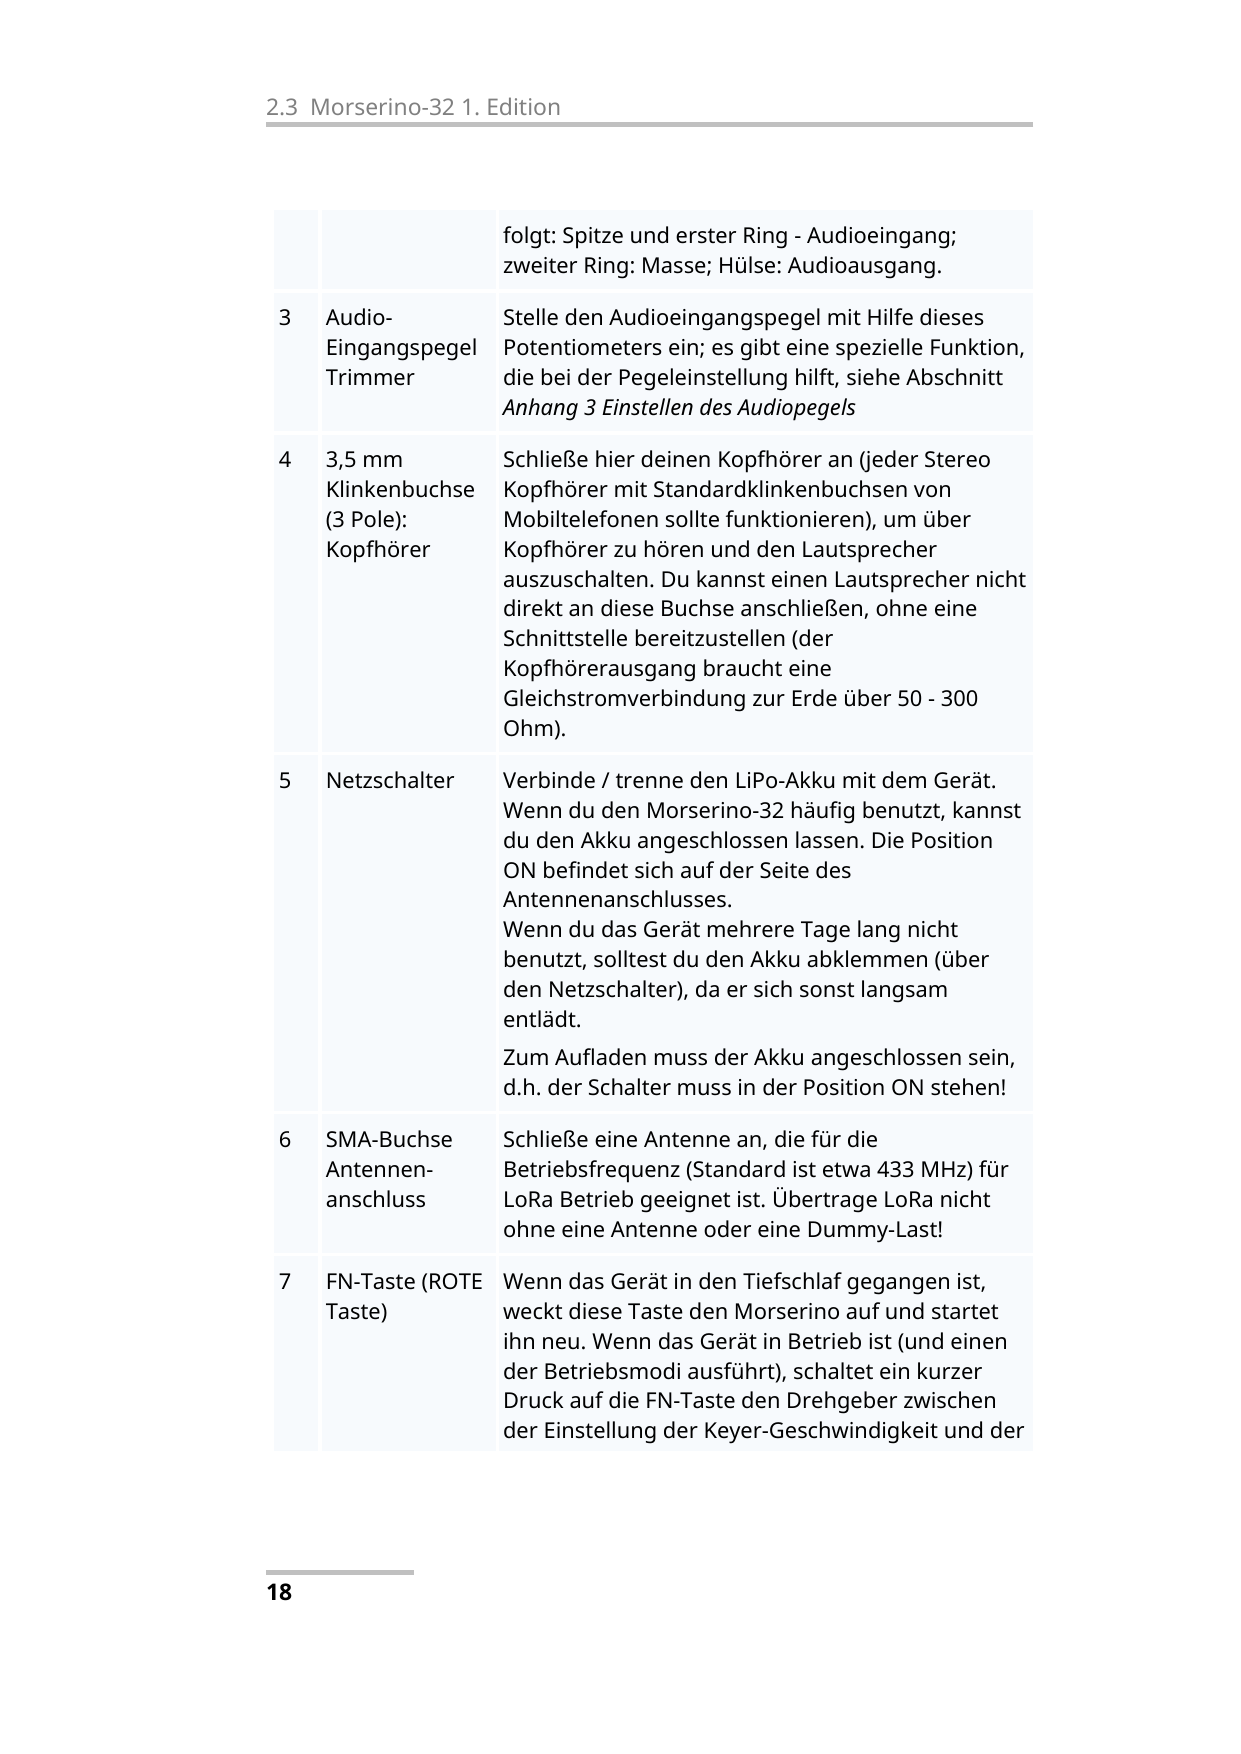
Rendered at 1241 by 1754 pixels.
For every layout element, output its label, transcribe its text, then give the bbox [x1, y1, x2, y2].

table_cell 6 [274, 1114, 318, 1253]
table_cell Stelle den Audioeingangspegel mit Hilfe dieses Potentiometers ein; es gibt eine spezielle Funktion, die bei der Pegeleinstellung hilft, siehe Abschnitt Anhang 3 Einstellen des Audiopegels [499, 293, 1033, 431]
table_cell FN-Taste (ROTE Taste) [322, 1256, 496, 1451]
table_cell 5 [274, 755, 318, 1111]
table_cell Audio-Eingangspegel Trimmer [322, 293, 496, 431]
table_cell 7 [274, 1256, 318, 1451]
table_cell Schließe hier deinen Kopfhörer an (jeder Stereo Kopfhörer mit Standardklinkenbuchsen von Mobiltelefonen sollte funktionieren), um über Kopfhörer zu hören und den Lautsprecher auszuschalten. Du kannst einen Lautsprecher nicht direkt an diese Buchse anschließen, ohne eine Schnittstelle bereitzustellen (der Kopfhörerausgang braucht eine Gleichstromverbindung zur Erde über 50 - 300 Ohm). [499, 435, 1033, 752]
table_cell 4 [274, 435, 318, 752]
table_cell folgt: Spitze und erster Ring - Audioeingang; zweiter Ring: Masse; Hülse: Audioausgang. [499, 210, 1033, 289]
table_cell Verbinde / trenne den LiPo-Akku mit dem Gerät. Wenn du den Morserino-32 häufig benutzt, kannst du den Akku angeschlossen lassen. Die Position ON befindet sich auf der Seite des Antennenanschlusses. Wenn du das Gerät mehrere Tage lang nicht benutzt, solltest du den Akku abklemmen (über den Netzschalter), da er sich sonst langsam entlädt. Zum Aufladen muss der Akku angeschlossen sein, d.h. der Schalter muss in der Position ON stehen! [499, 755, 1033, 1111]
table_cell Schließe eine Antenne an, die für die Betriebsfrequenz (Standard ist etwa 433 MHz) für LoRa Betrieb geeignet ist. Übertrage LoRa nicht ohne eine Antenne oder eine Dummy-Last! [499, 1114, 1033, 1253]
table_cell [322, 210, 496, 289]
table_cell 3 [274, 293, 318, 431]
table_cell Wenn das Gerät in den Tiefschlaf gegangen ist, weckt diese Taste den Morserino auf und startet ihn neu. Wenn das Gerät in Betrieb ist (und einen der Betriebsmodi ausführt), schaltet ein kurzer Druck auf die FN-Taste den Drehgeber zwischen der Einstellung der Keyer-Geschwindigkeit und der [499, 1256, 1033, 1451]
table_cell [274, 210, 318, 289]
table_cell Netzschalter [322, 755, 496, 1111]
table_cell SMA-Buchse Antennen­anschluss [322, 1114, 496, 1253]
table_cell 3,5 mm Klinkenbuchse (3 Pole): Kopfhörer [322, 435, 496, 752]
